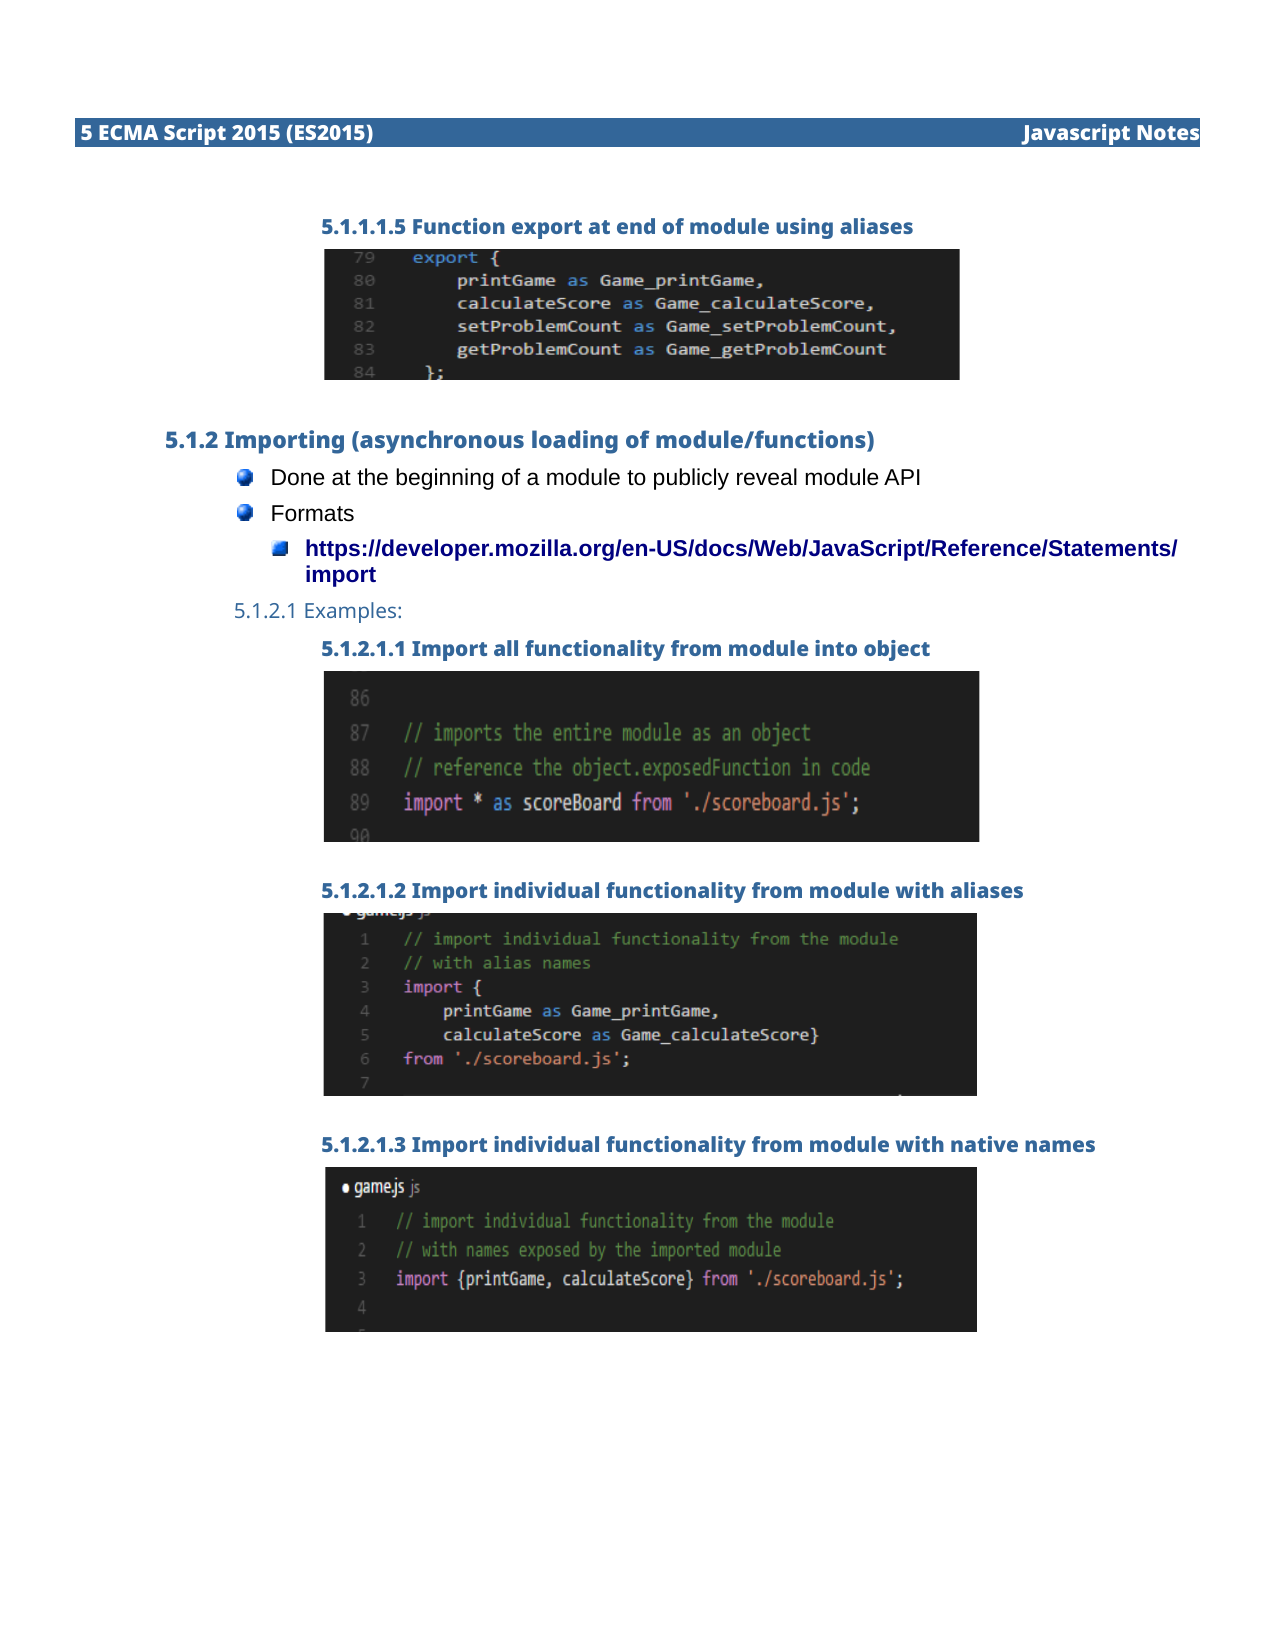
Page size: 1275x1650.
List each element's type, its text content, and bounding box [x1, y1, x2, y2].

picture [271, 540, 288, 556]
picture [237, 504, 253, 521]
picture [323, 671, 980, 822]
list https://developer.mozilla.org/en-US/docs/Web/JavaScript/Reference/Statements/import [270, 535, 1200, 588]
subtitle Importing (asynchronous loading of module/functions) [75, 424, 1200, 455]
picture [325, 1167, 977, 1189]
subtitle Import individual functionality from module with native names [316, 1130, 1200, 1159]
subtitle Examples: [75, 597, 1200, 625]
picture [237, 469, 253, 486]
picture [324, 297, 960, 380]
picture [323, 913, 977, 947]
subtitle Import all functionality from module into object [316, 634, 1200, 662]
list Done at the beginning of a module to publicly reveal module API [236, 464, 1200, 491]
subtitle Function export at end of module using aliases [316, 212, 1200, 240]
list Formats [236, 499, 1200, 526]
subtitle Import individual functionality from module with aliases [316, 877, 1200, 905]
